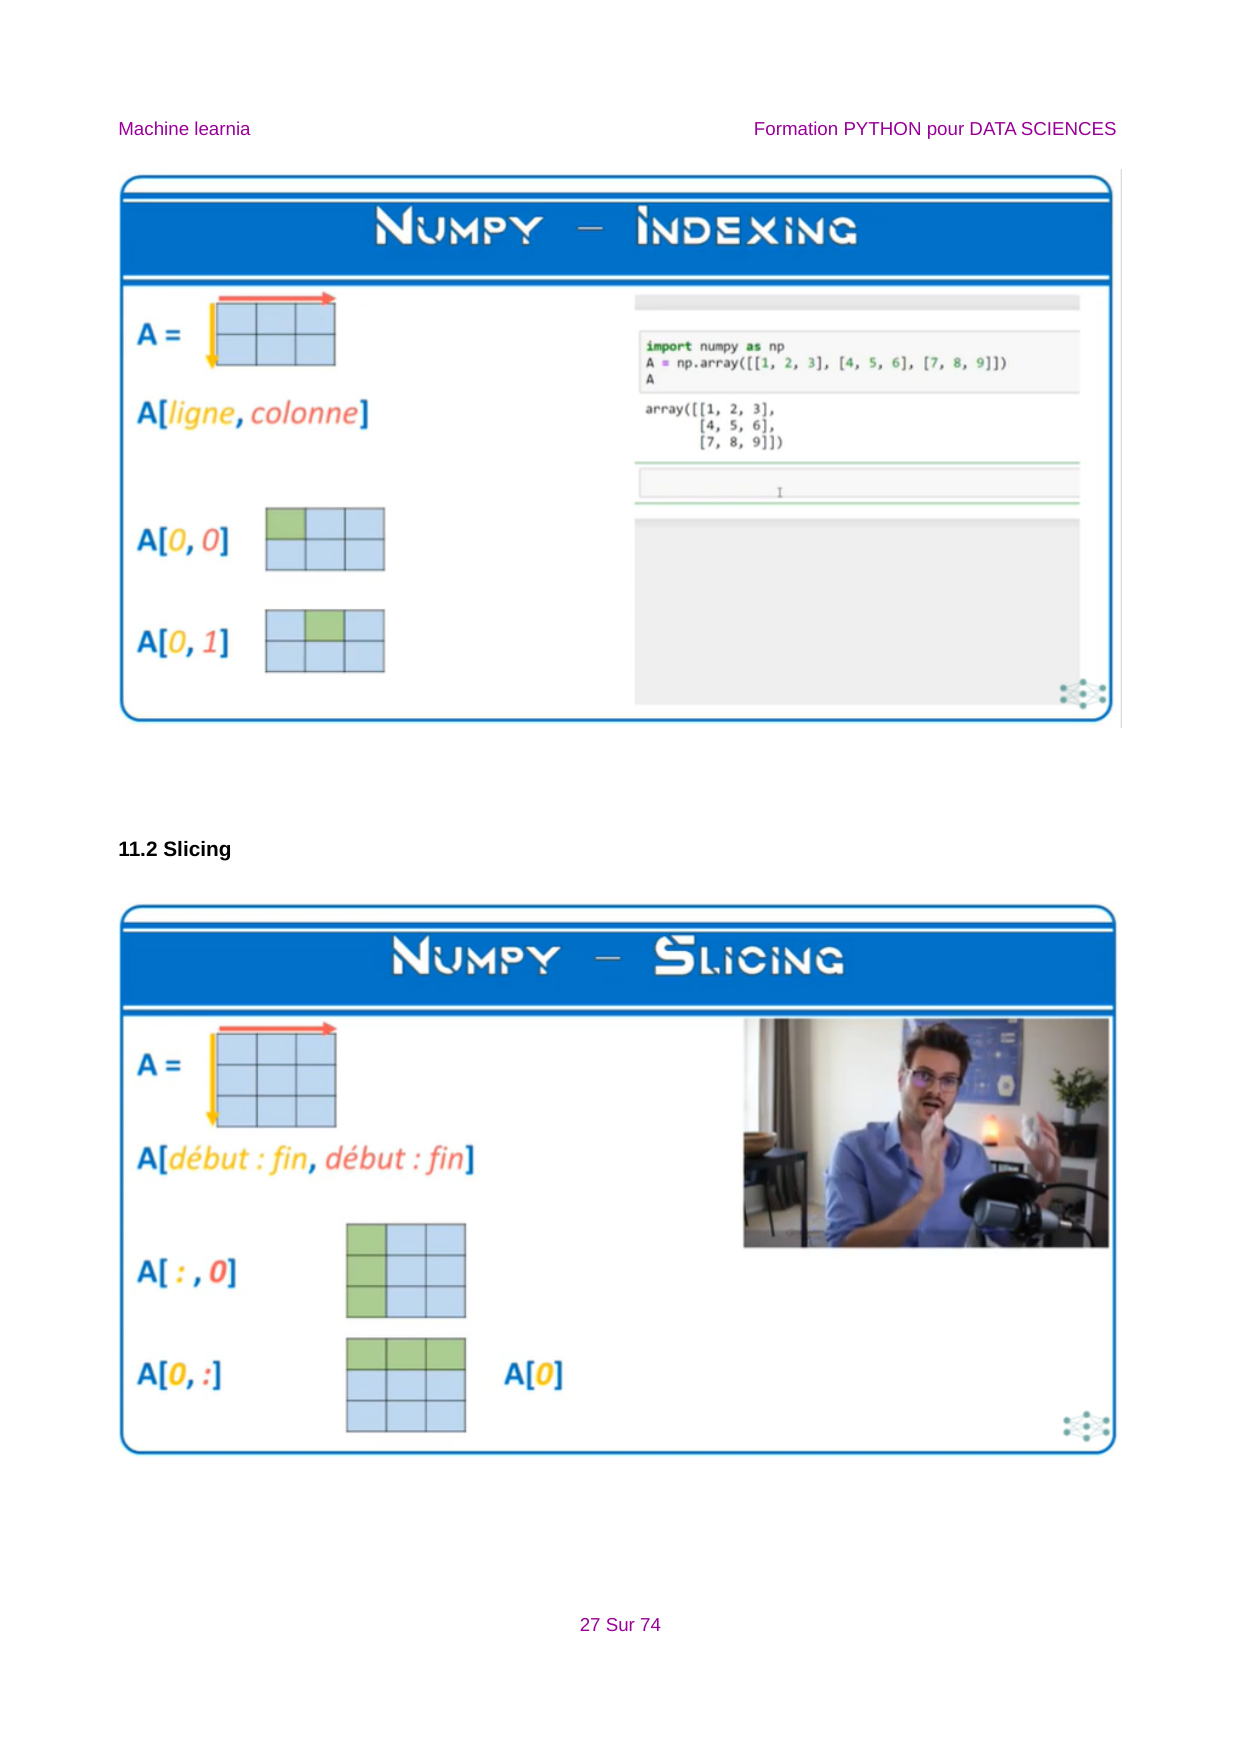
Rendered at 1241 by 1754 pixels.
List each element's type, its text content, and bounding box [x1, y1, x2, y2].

subtitle 11.2 Slicing [118, 837, 1122, 861]
picture [118, 901, 1122, 1457]
picture [118, 169, 1122, 728]
